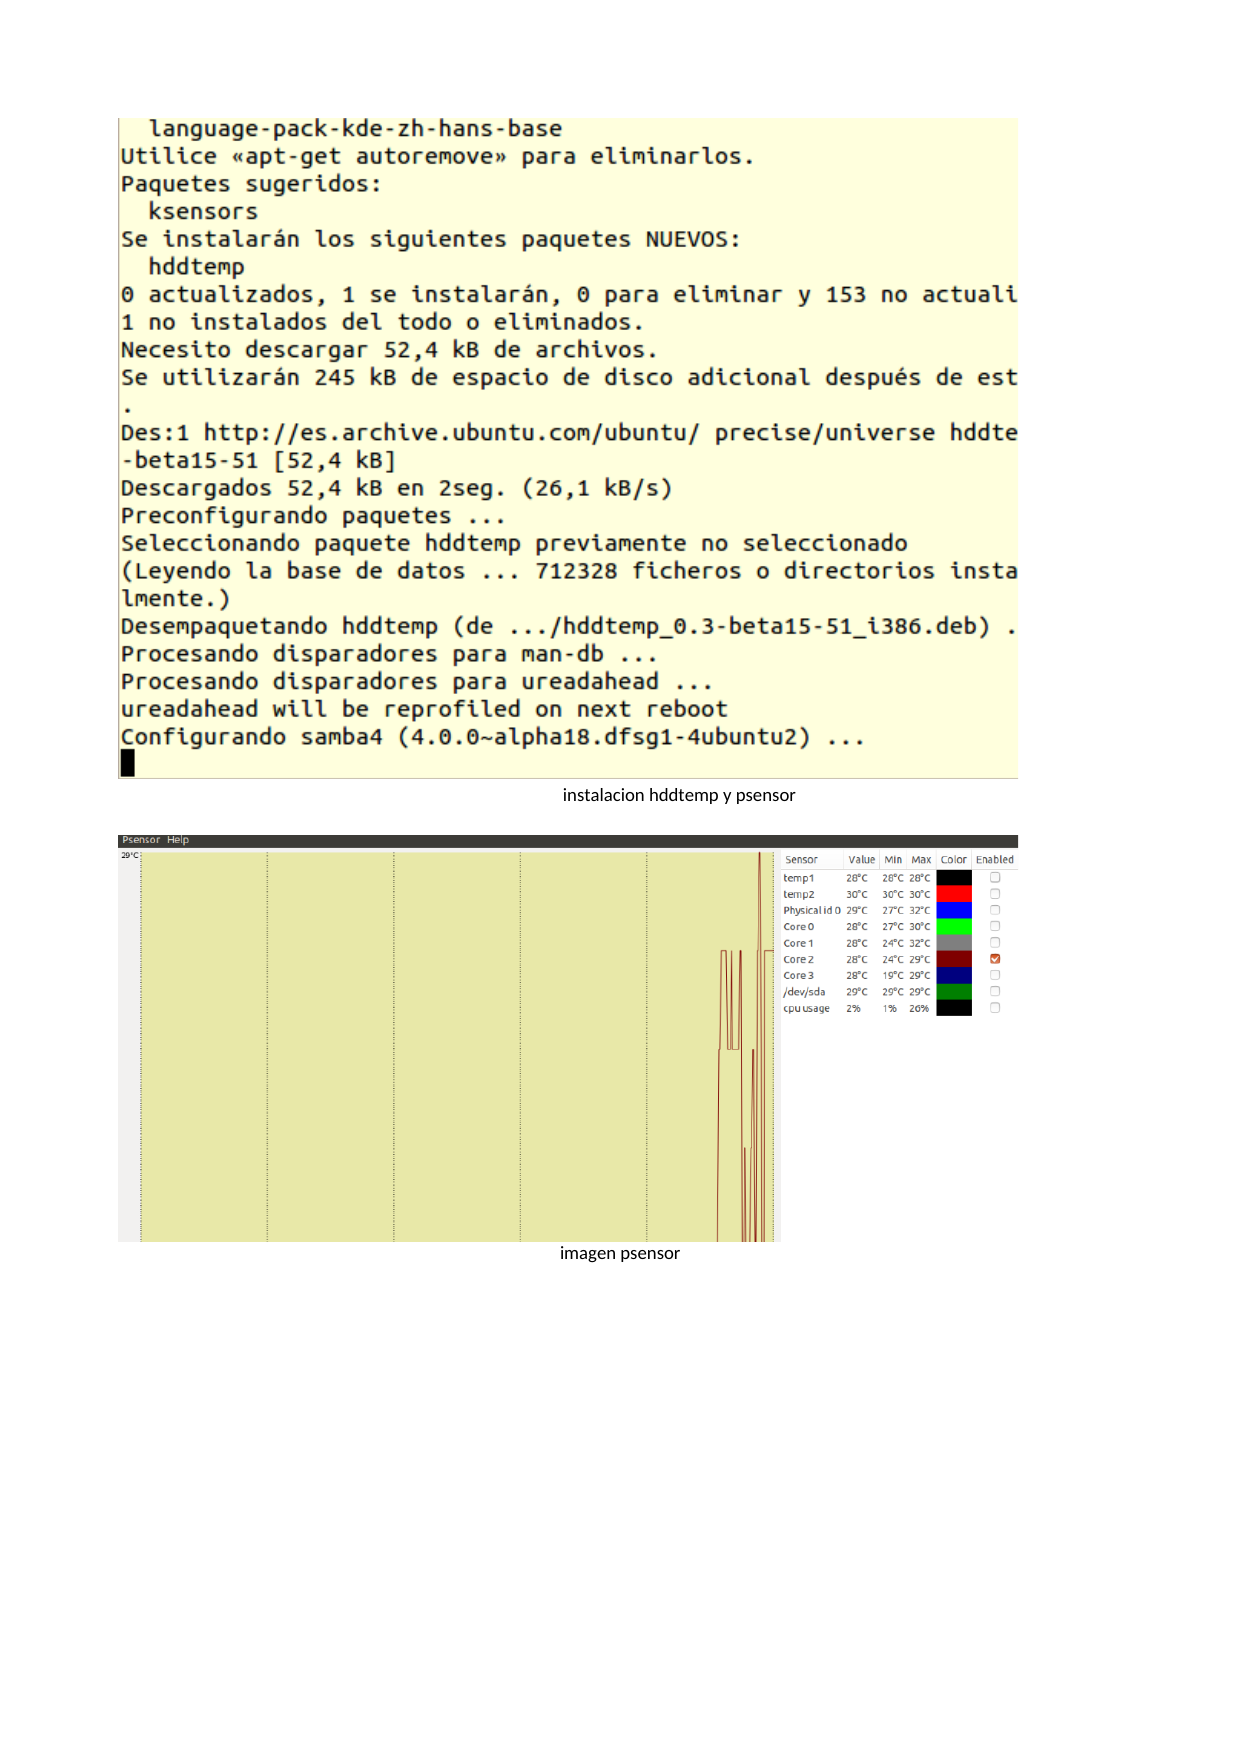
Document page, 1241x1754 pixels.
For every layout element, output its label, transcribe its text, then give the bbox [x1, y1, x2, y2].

text imagen psensor [118, 1241, 1122, 1264]
text instalacion hddtemp y psensor [118, 779, 1122, 807]
